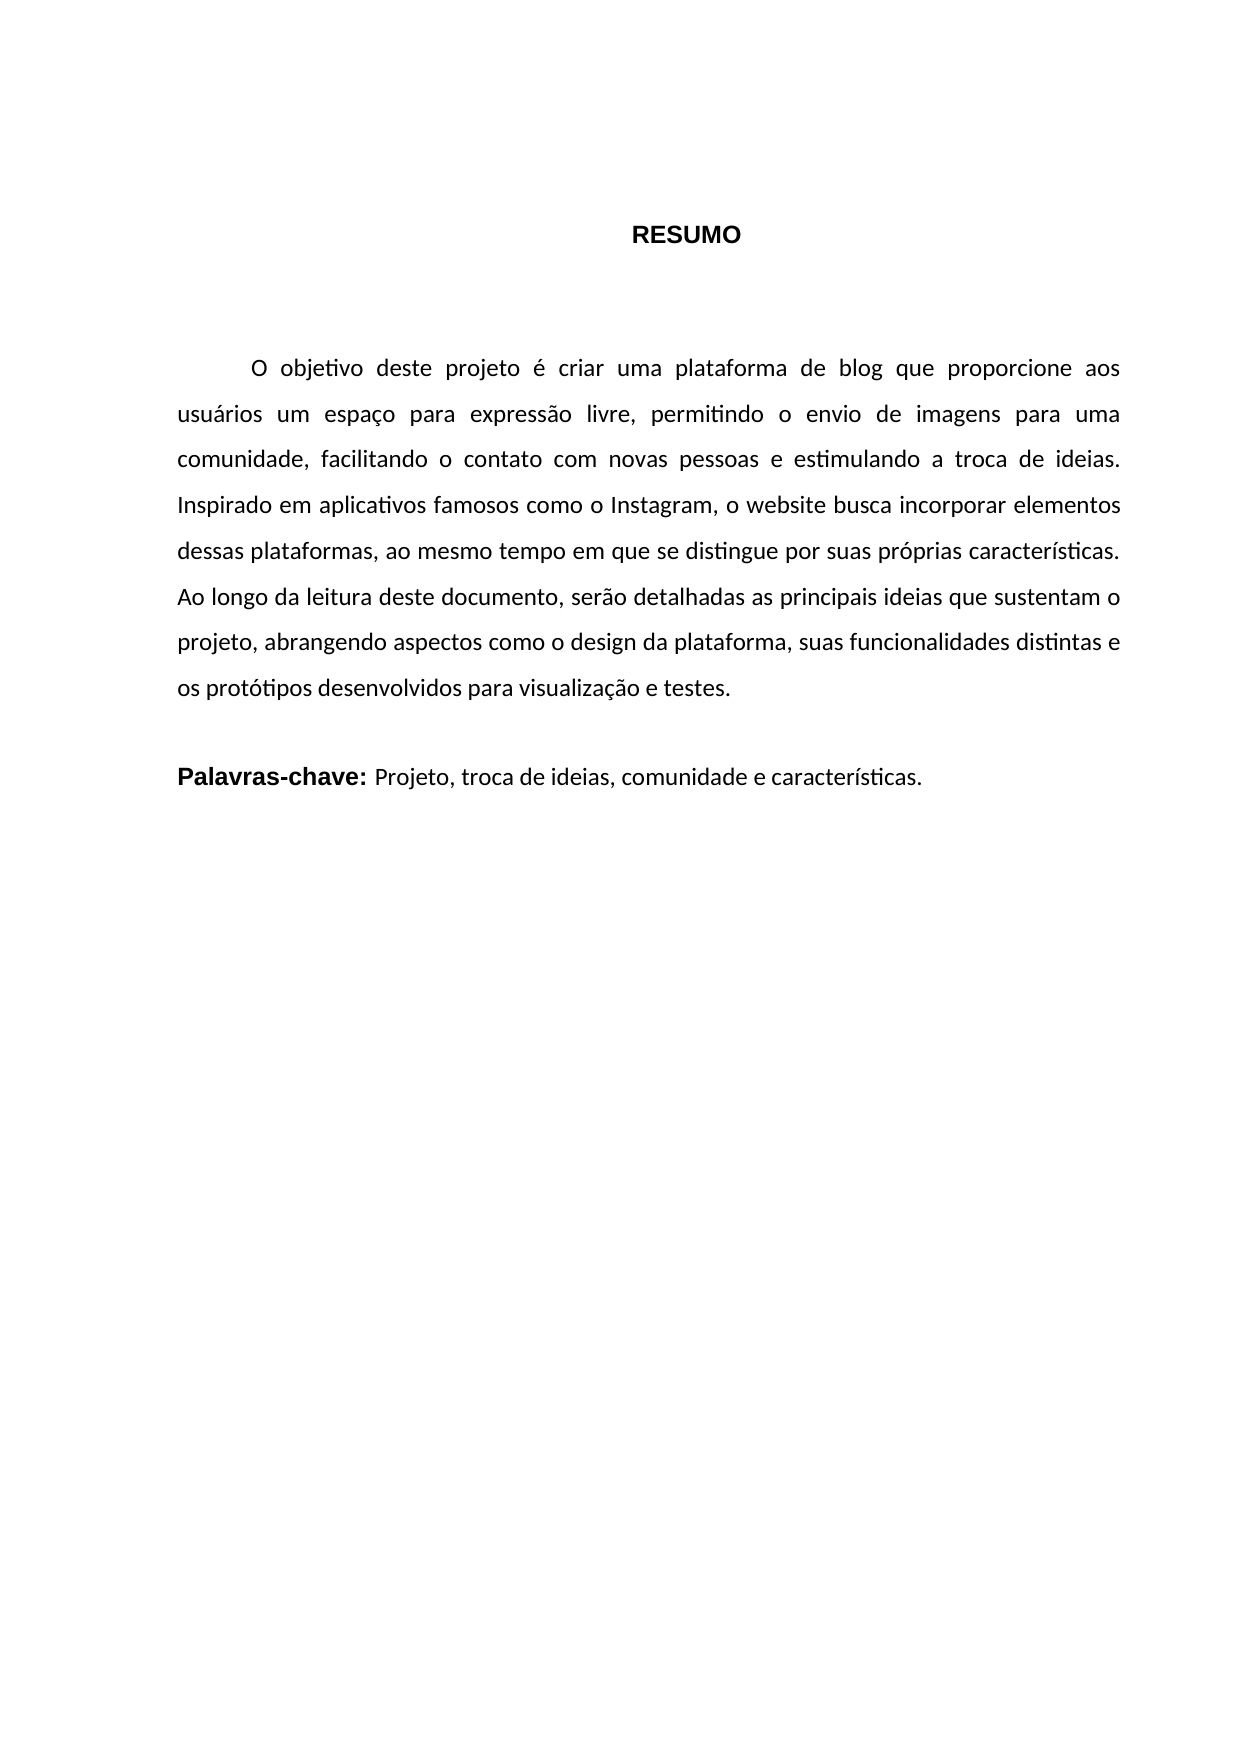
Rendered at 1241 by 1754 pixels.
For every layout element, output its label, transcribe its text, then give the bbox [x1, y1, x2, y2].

text O objetivo deste projeto é criar uma plataforma de blog que proporcione aos usuários um espaço para expressão livre, permitindo o envio de imagens para uma comunidade, facilitando o contato com novas pessoas e estimulando a troca de ideias. Inspirado em aplicativos famosos como o Instagram, o website busca incorporar elementos dessas plataformas, ao mesmo tempo em que se distingue por suas próprias características. Ao longo da leitura deste documento, serão detalhadas as principais ideias que sustentam o projeto, abrangendo aspectos como o design da plataforma, suas funcionalidades distintas e os protótipos desenvolvidos para visualização e testes. [177, 352, 1122, 703]
text RESUMO [177, 220, 1122, 249]
text Palavras-chave: Projeto, troca de ideias, comunidade e características. [177, 761, 1122, 792]
